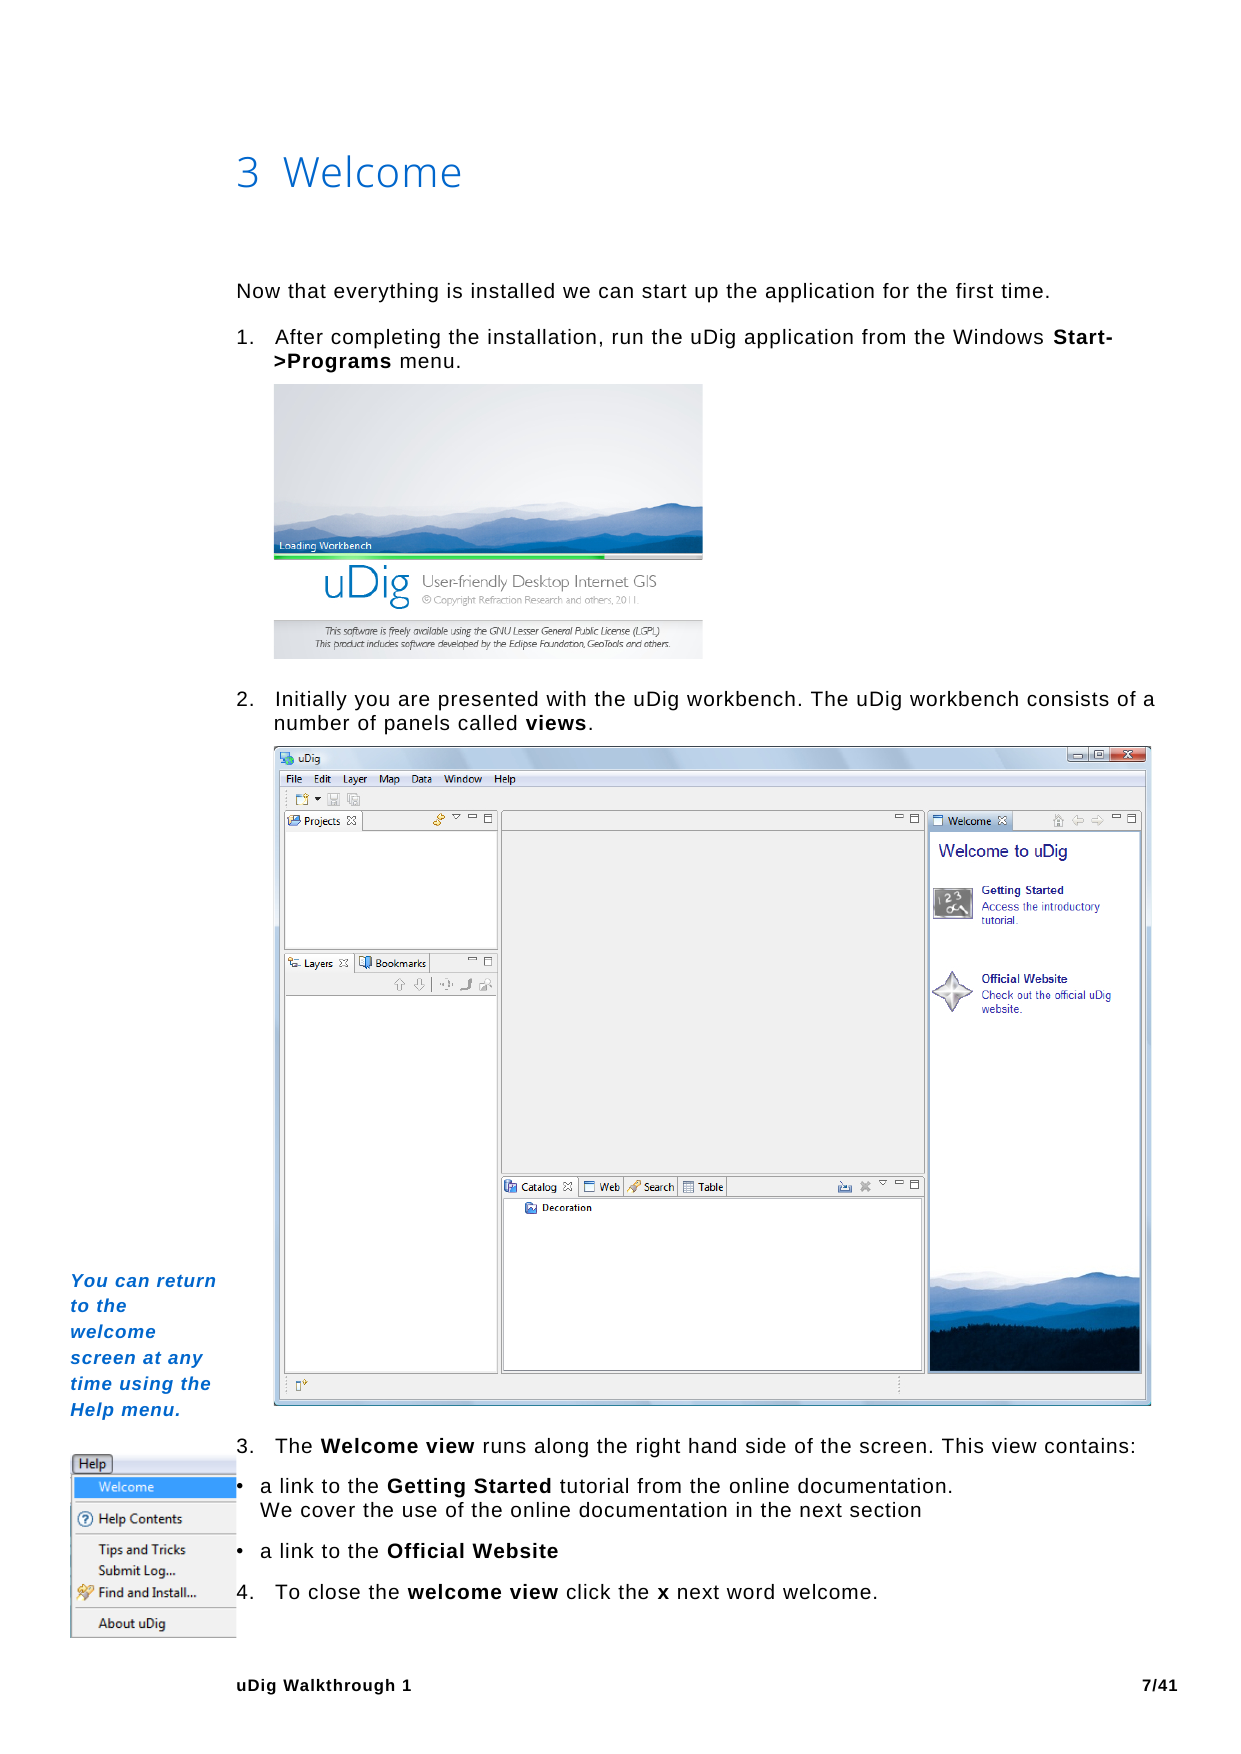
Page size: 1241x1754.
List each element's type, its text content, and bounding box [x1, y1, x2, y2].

picture [70, 1453, 237, 1638]
picture [273, 384, 703, 659]
list a link to the Official Website [237, 1539, 1181, 1563]
list After completing the installation, run the uDig application from the Windows Start->Programs menu. [236, 325, 1181, 670]
text Now that everything is installed we can start up the application for the first time. [236, 279, 1181, 303]
list To close the welcome view click the x next word welcome. [237, 1580, 1181, 1628]
list a link to the Getting Started tutorial from the online documentation. We cover the use of the online documentation in the next section [237, 1474, 1181, 1522]
list The Welcome view runs along the right hand side of the screen. This view contains: [236, 1434, 1181, 1458]
list You can return to the welcome screen at any time using the Help menu. [70, 1269, 220, 1420]
picture [273, 746, 1152, 1406]
subtitle Welcome [236, 143, 1181, 200]
list Initially you are presented with the uDig workbench. The uDig workbench consists of a number of panels called views. [236, 687, 1181, 1417]
